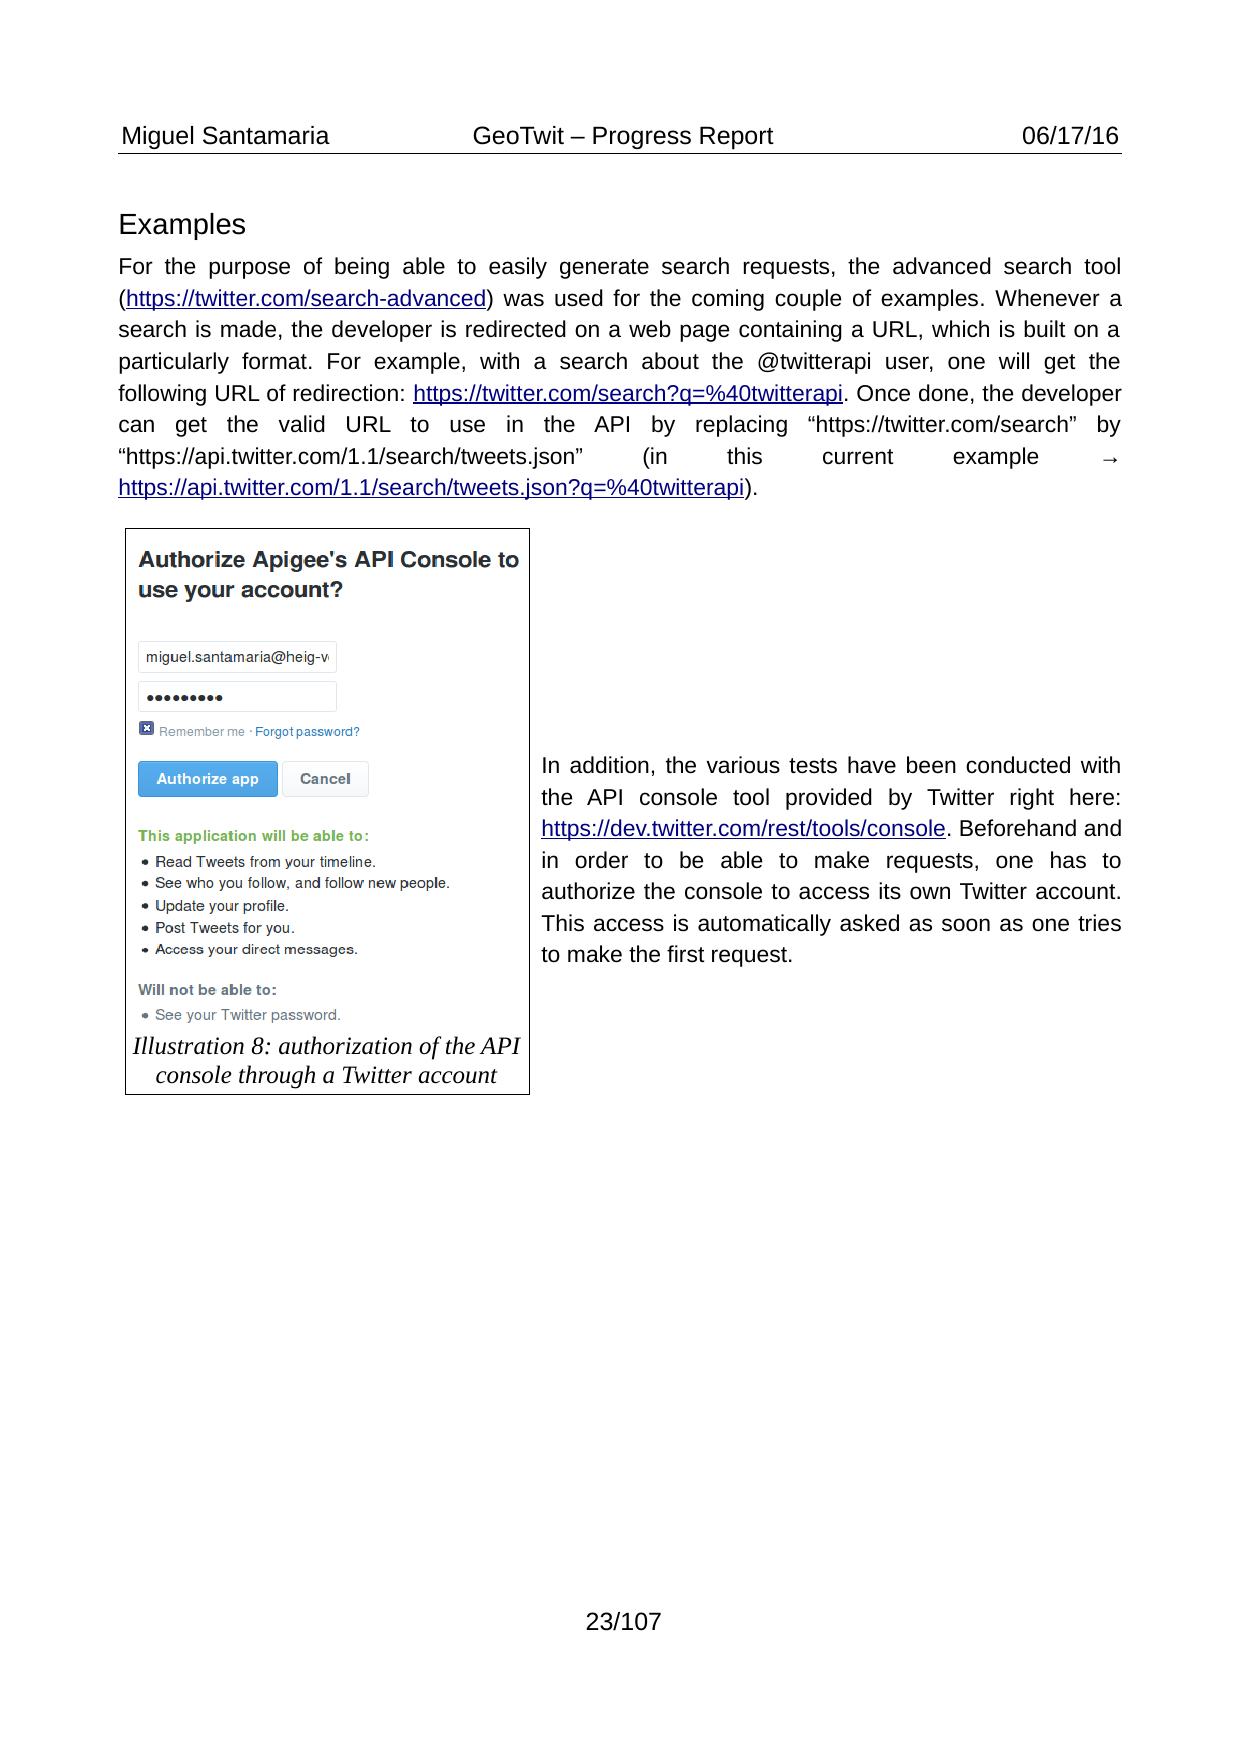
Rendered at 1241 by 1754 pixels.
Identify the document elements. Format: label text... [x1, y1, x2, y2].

text For the purpose of being able to easily generate search requests, the advanced search tool (https://twitter.com/search-advanced) was used for the coming couple of examples. Whenever a search is made, the developer is redirected on a web page containing a URL, which is built on a particularly format. For example, with a search about the @twitterapi user, one will get the following URL of redirection: https://twitter.com/search?q=%40twitterapi. Once done, the developer can get the valid URL to use in the API by replacing “https://twitter.com/search” by “https://api.twitter.com/1.1/search/tweets.json” (in this current example → https://api.twitter.com/1.1/search/tweets.json?q=%40twitterapi). [118, 253, 1122, 501]
picture [129, 542, 525, 1031]
text In addition, the various tests have been conducted with the API console tool provided by Twitter right here: https://dev.twitter.com/rest/tools/console. Beforehand and in order to be able to make requests, one has to authorize the console to access its own Twitter account. This access is automatically asked as soon as one tries to make the first request. [530, 752, 1122, 968]
subtitle Examples [118, 207, 1122, 241]
text Illustration 8: authorization of the API console through a Twitter account [128, 543, 526, 1088]
